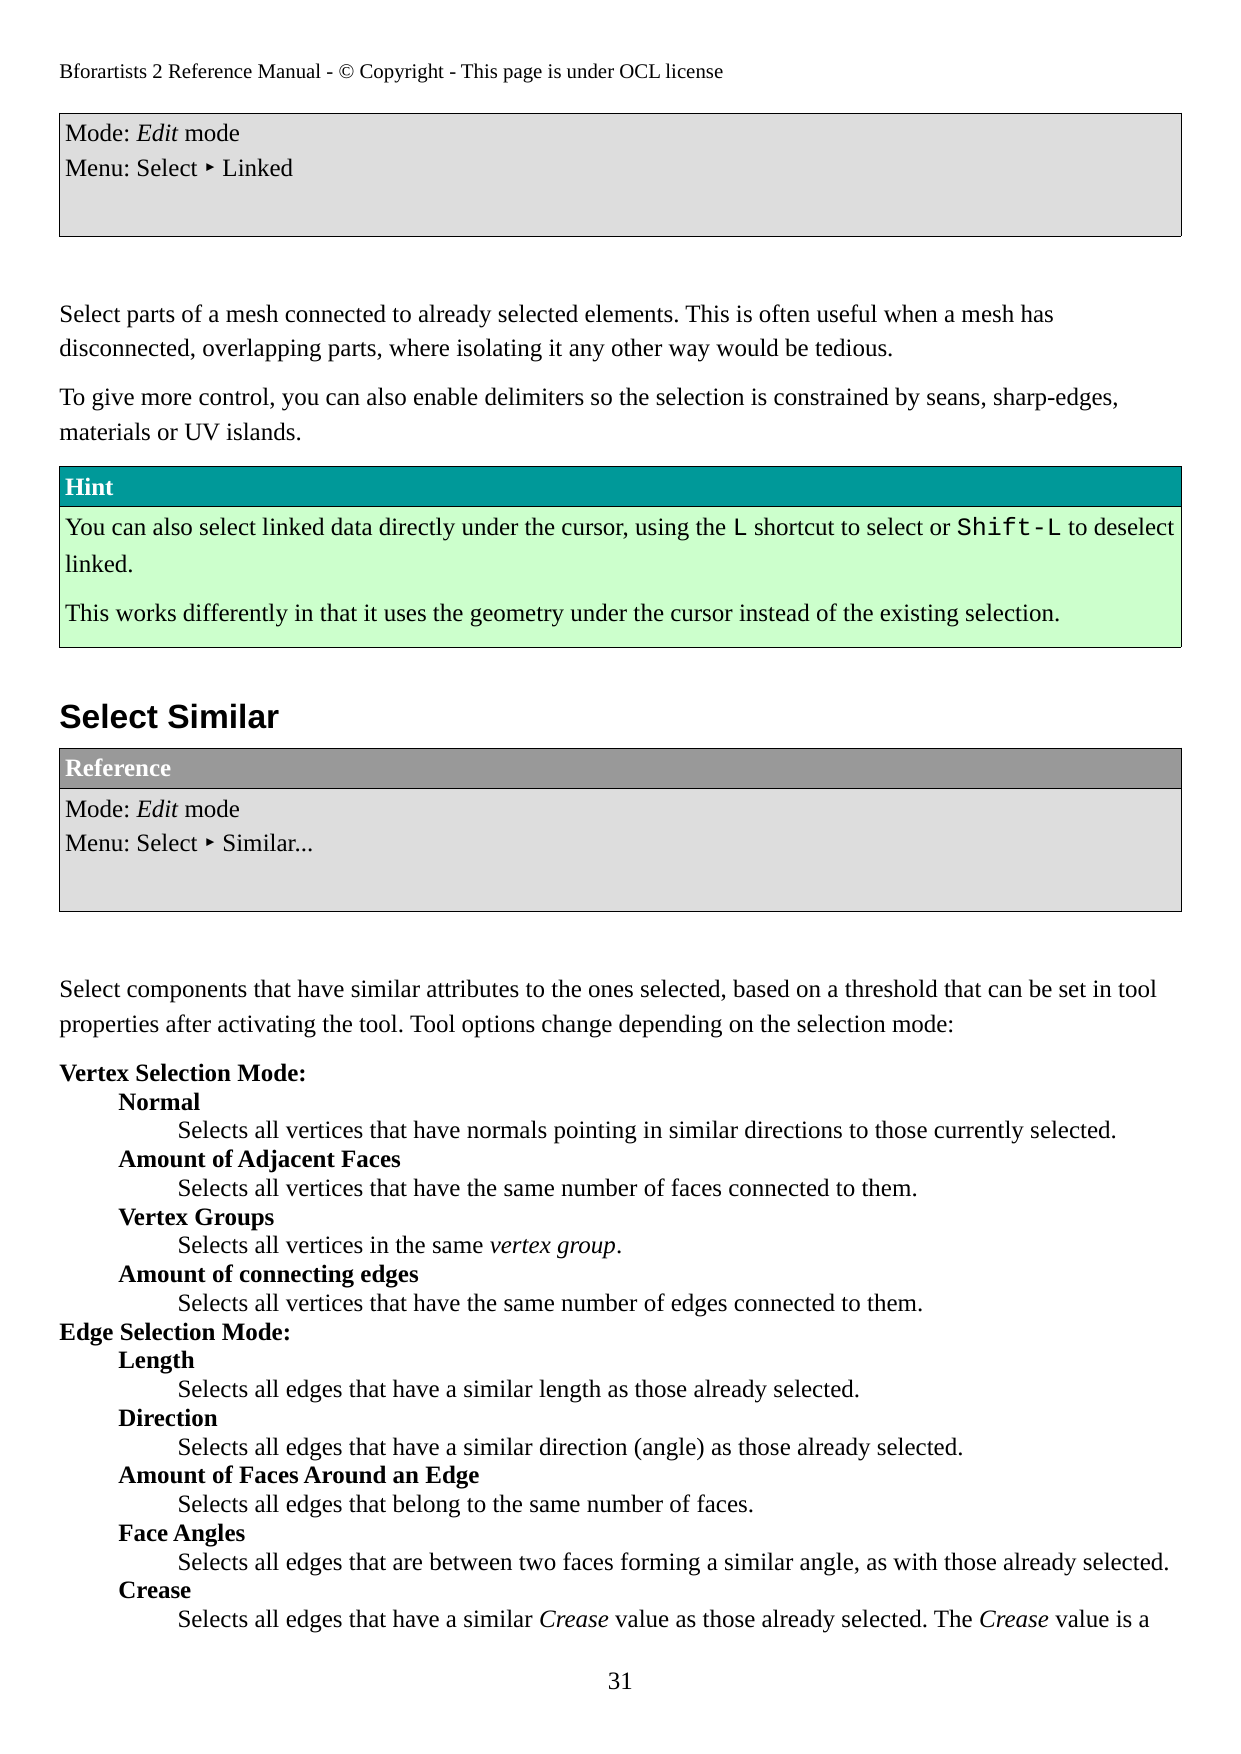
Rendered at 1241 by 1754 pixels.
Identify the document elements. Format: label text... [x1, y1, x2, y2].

table_cell Mode: Edit mode Menu: Select ‣ Similar... [60, 789, 1181, 911]
text To give more control, you can also enable delimiters so the selection is constrained by seans, sharp-edges, materials or UV islands. [59, 382, 1181, 446]
list Selects all vertices that have normals pointing in similar directions to those currently selected. [177, 1115, 1181, 1144]
table_header Reference [60, 749, 1181, 788]
list Selects all edges that belong to the same number of faces. [177, 1489, 1181, 1518]
subtitle Crease [118, 1575, 1181, 1604]
subtitle Length [118, 1345, 1181, 1374]
list Selects all vertices in the same vertex group. [177, 1230, 1181, 1259]
subtitle Amount of Adjacent Faces [118, 1144, 1181, 1173]
text Select components that have similar attributes to the ones selected, based on a threshold that can be set in tool properties after activating the tool. Tool options change depending on the selection mode: [59, 974, 1181, 1038]
table_header Hint [60, 467, 1181, 506]
list Selects all vertices that have the same number of faces connected to them. [177, 1173, 1181, 1202]
subtitle Edge Selection Mode: [59, 1317, 1181, 1345]
subtitle Amount of connecting edges [118, 1259, 1181, 1288]
subtitle Vertex Selection Mode: [59, 1058, 1181, 1087]
list Selects all edges that have a similar length as those already selected. [177, 1374, 1181, 1403]
text Select parts of a mesh connected to already selected elements. This is often useful when a mesh has disconnected, overlapping parts, where isolating it any other way would be tedious. [59, 299, 1181, 362]
subtitle Select Similar [59, 697, 1181, 735]
subtitle Vertex Groups [118, 1202, 1181, 1230]
subtitle Amount of Faces Around an Edge [118, 1460, 1181, 1489]
subtitle Normal [118, 1087, 1181, 1115]
table_cell Mode: Edit mode Menu: Select ‣ Linked [60, 114, 1181, 236]
list Selects all vertices that have the same number of edges connected to them. [177, 1288, 1181, 1317]
subtitle Direction [118, 1403, 1181, 1432]
list Selects all edges that have a similar direction (angle) as those already selected. [177, 1432, 1181, 1460]
table_cell You can also select linked data directly under the cursor, using the L shortcut to select or Shift-L to deselect linked. This works differently in that it uses the geometry under the cursor instead of the existing selection. [60, 507, 1181, 647]
list Selects all edges that have a similar Crease value as those already selected. The Crease value is a [177, 1604, 1181, 1633]
list Selects all edges that are between two faces forming a similar angle, as with those already selected. [177, 1547, 1181, 1575]
subtitle Face Angles [118, 1518, 1181, 1547]
